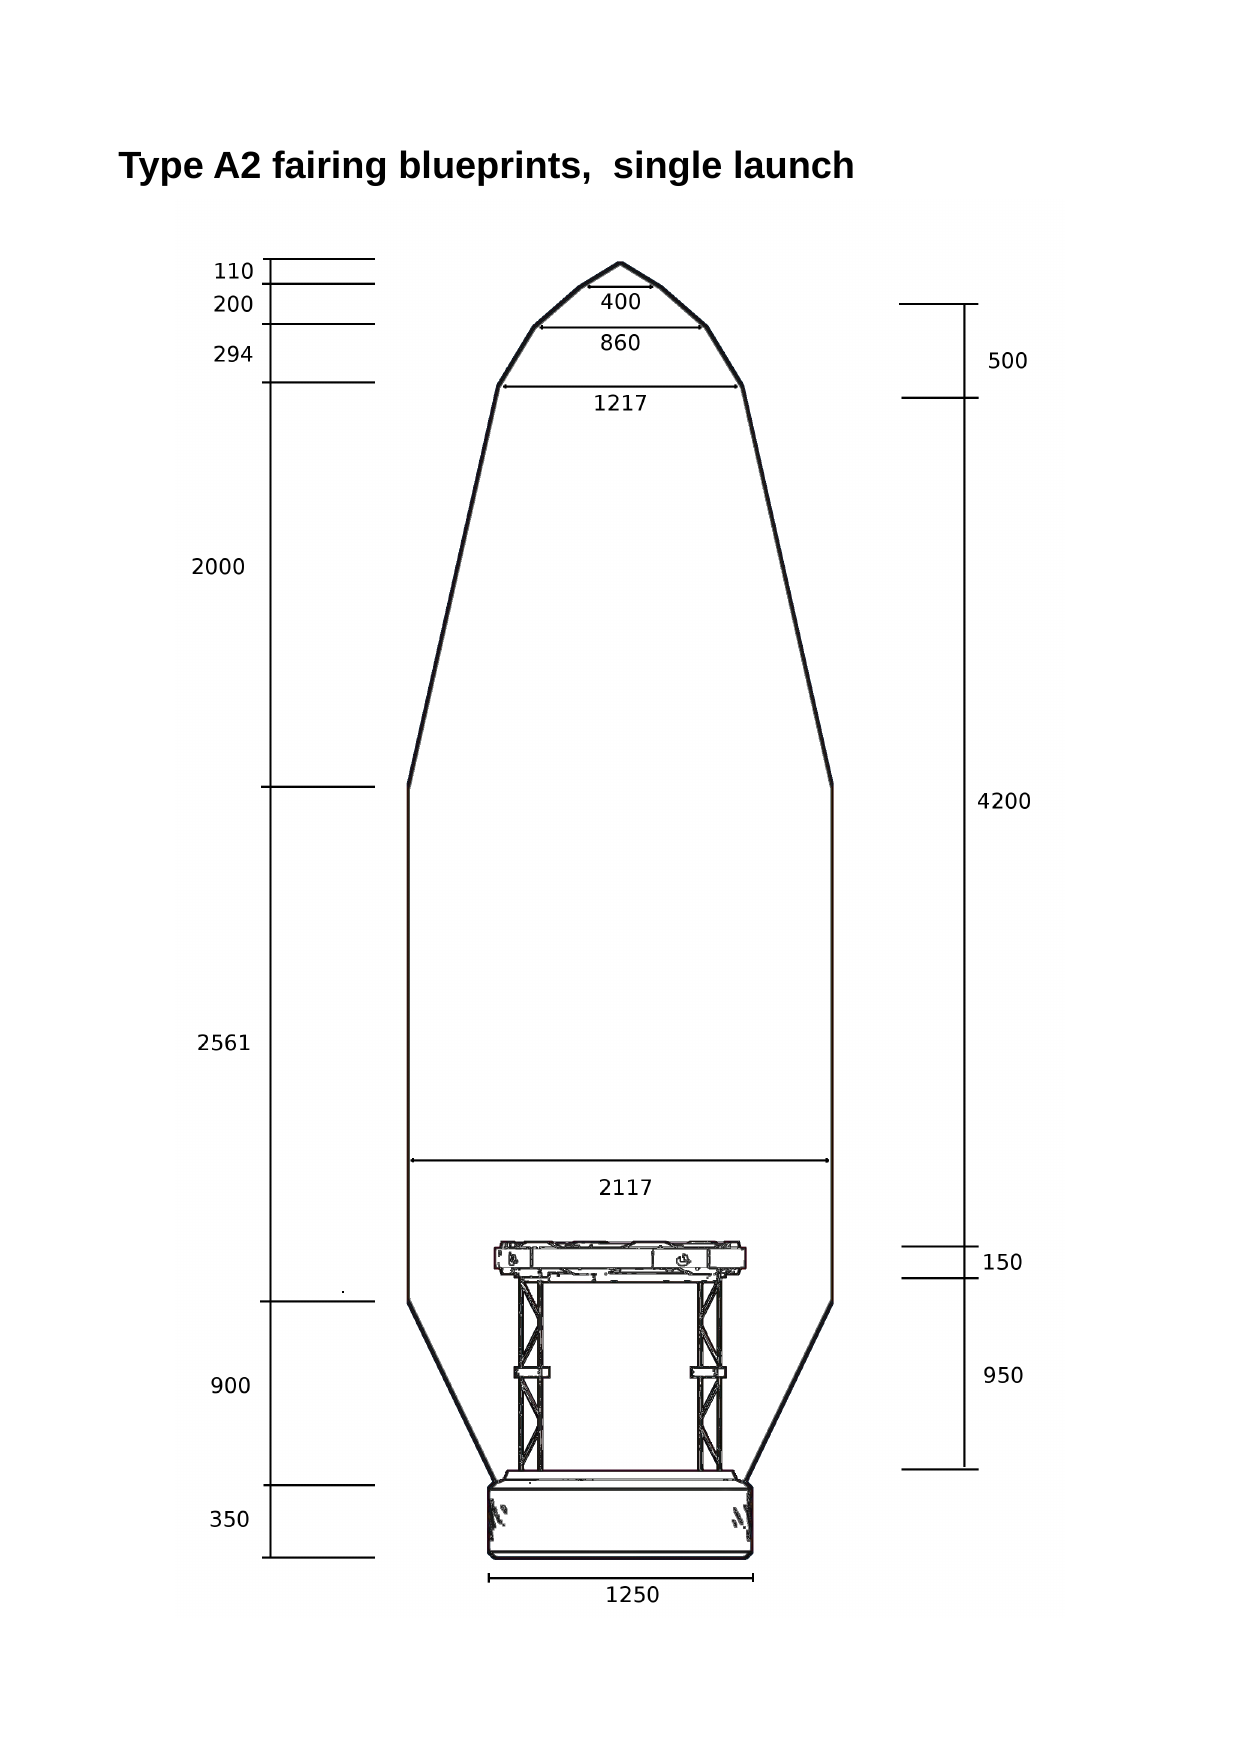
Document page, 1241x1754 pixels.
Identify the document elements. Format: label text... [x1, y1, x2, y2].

subtitle Type A2 fairing blueprints, single launch [118, 143, 1122, 187]
picture [174, 1120, 1066, 1618]
